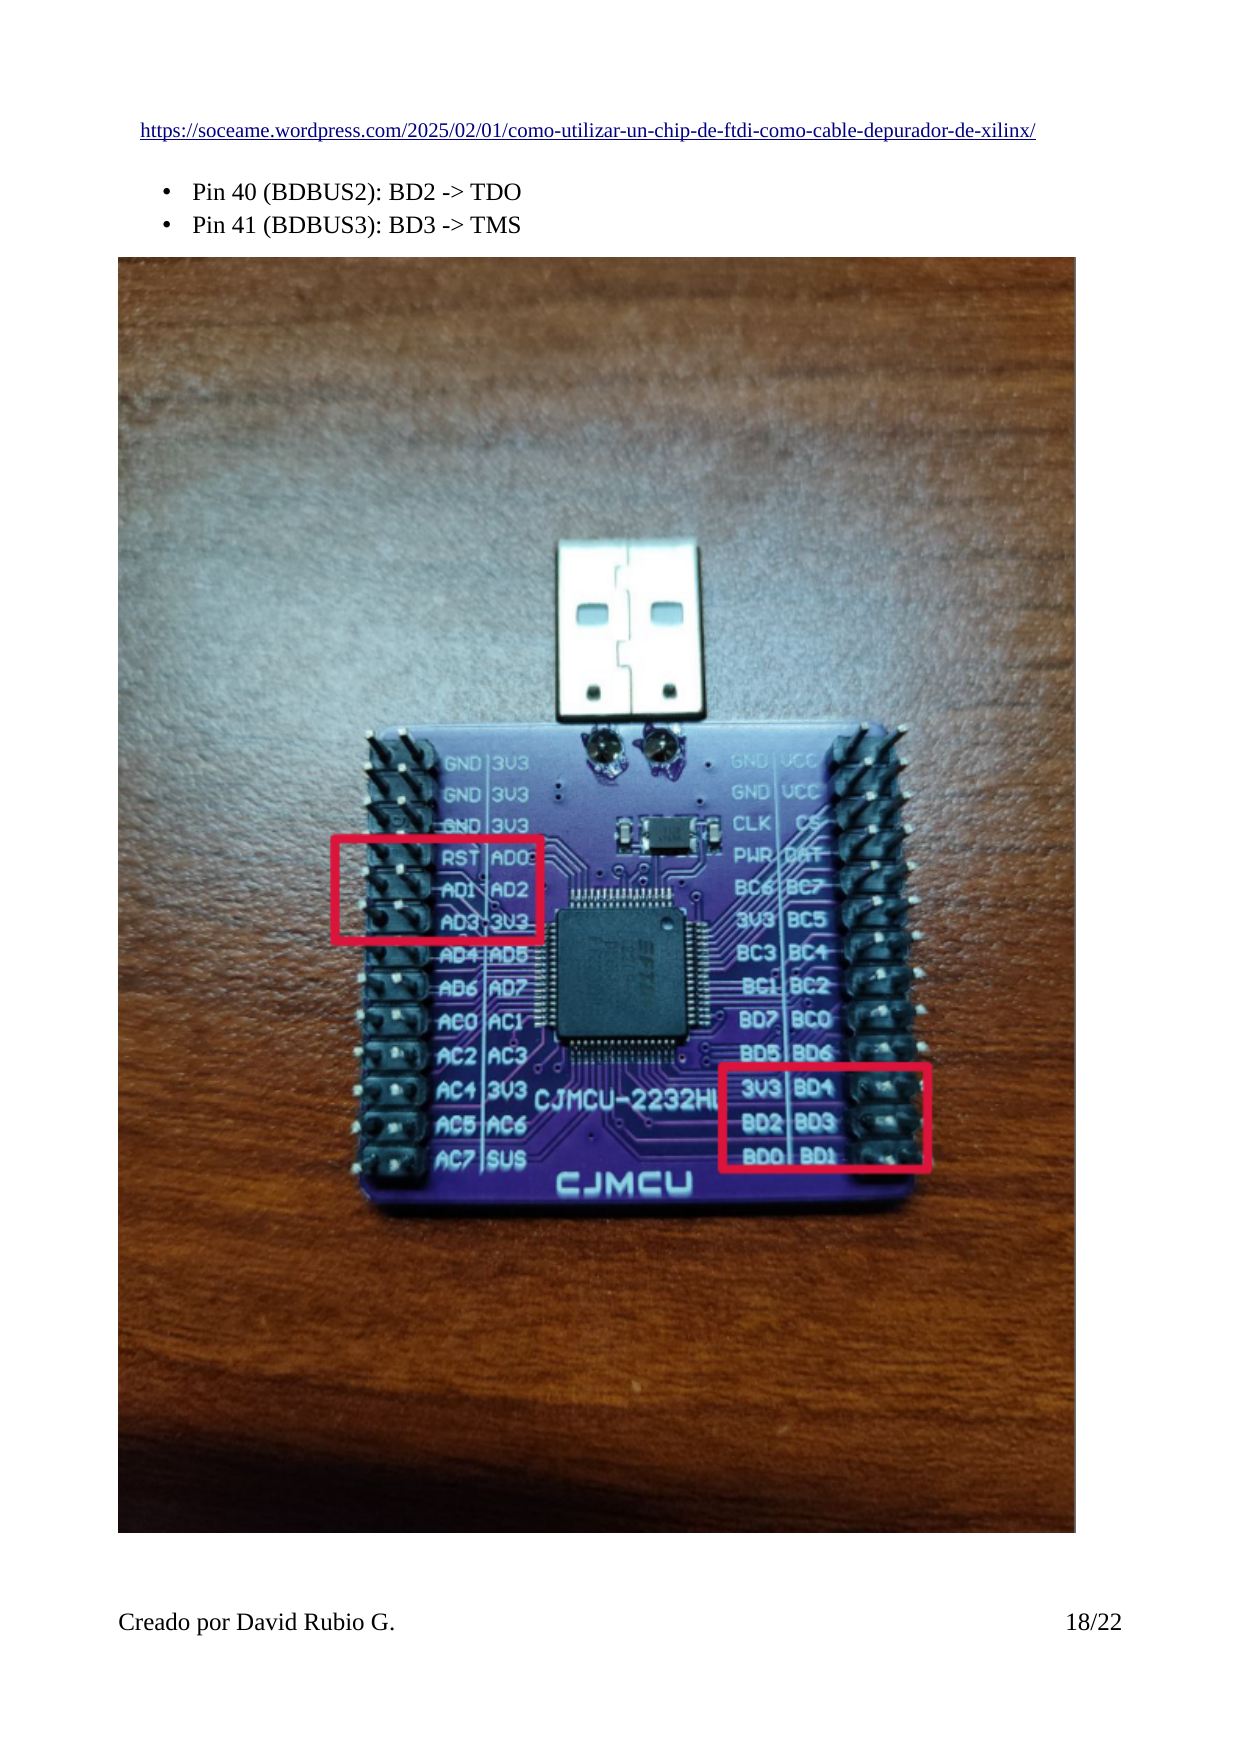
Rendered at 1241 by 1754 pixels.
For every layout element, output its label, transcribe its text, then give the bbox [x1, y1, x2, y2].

list Pin 41 (BDBUS3): BD3 -> TMS [162, 210, 1122, 239]
list Pin 40 (BDBUS2): BD2 -> TDO [162, 177, 1122, 206]
picture [118, 257, 1076, 1533]
